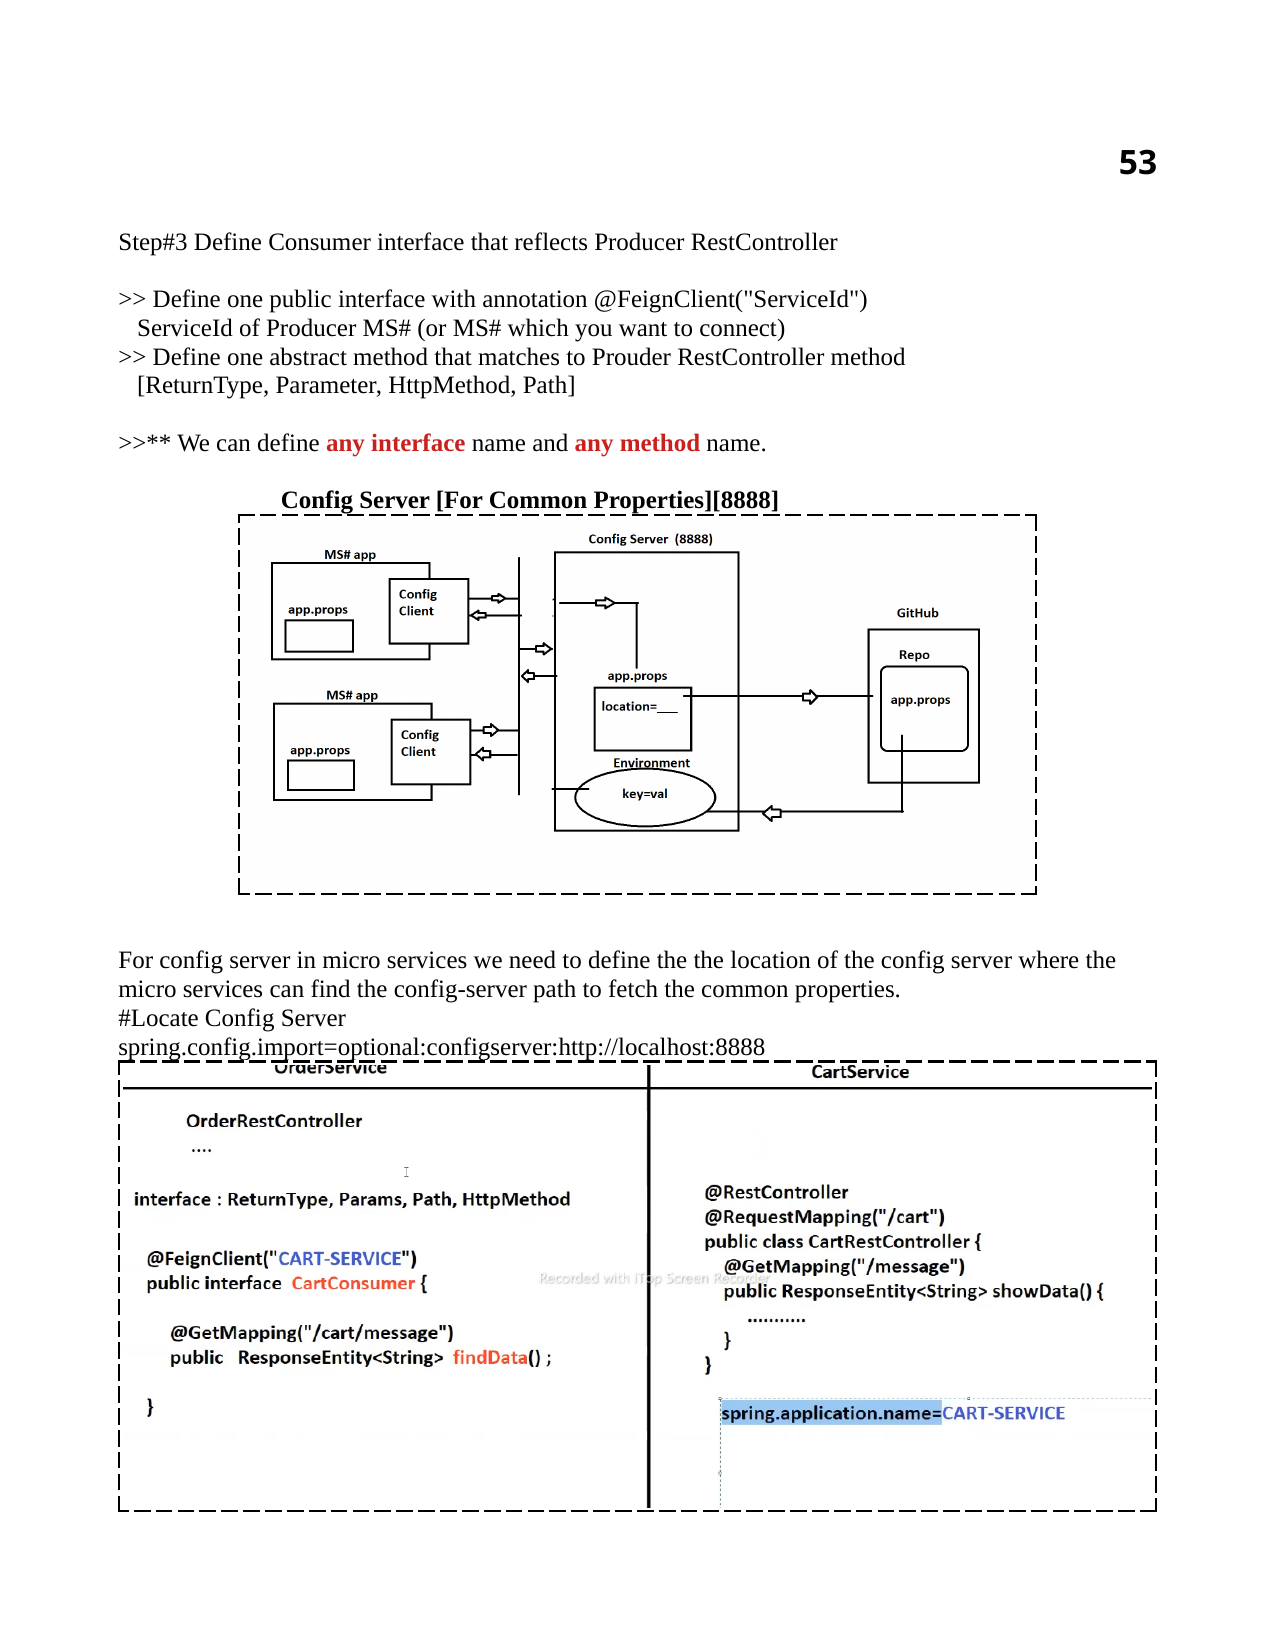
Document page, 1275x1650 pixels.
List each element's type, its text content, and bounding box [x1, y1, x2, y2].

text >> Define one abstract method that matches to Prouder RestController method [118, 342, 1157, 370]
text >> Define one public interface with annotation @FeignClient("ServiceId") [118, 284, 1157, 313]
text [ReturnType, Parameter, HttpMethod, Path] [118, 370, 1157, 399]
text ServiceId of Producer MS# (or MS# which you want to connect) [118, 313, 1157, 342]
text >>** We can define any interface name and any method name. [118, 428, 1157, 457]
text #Locate Config Server [118, 1003, 1157, 1032]
picture [242, 519, 1033, 890]
text Config Server [For Common Properties][8888] [118, 485, 1157, 514]
picture [123, 1065, 1152, 1508]
text spring.config.import=optional:configserver:http://localhost:8888 [118, 1032, 1157, 1060]
text For config server in micro services we need to define the the location of the config server where the micro services can find the config-server path to fetch the common properties. [118, 830, 1157, 1003]
text Step#3 Define Consumer interface that reflects Producer RestController [118, 227, 1157, 255]
